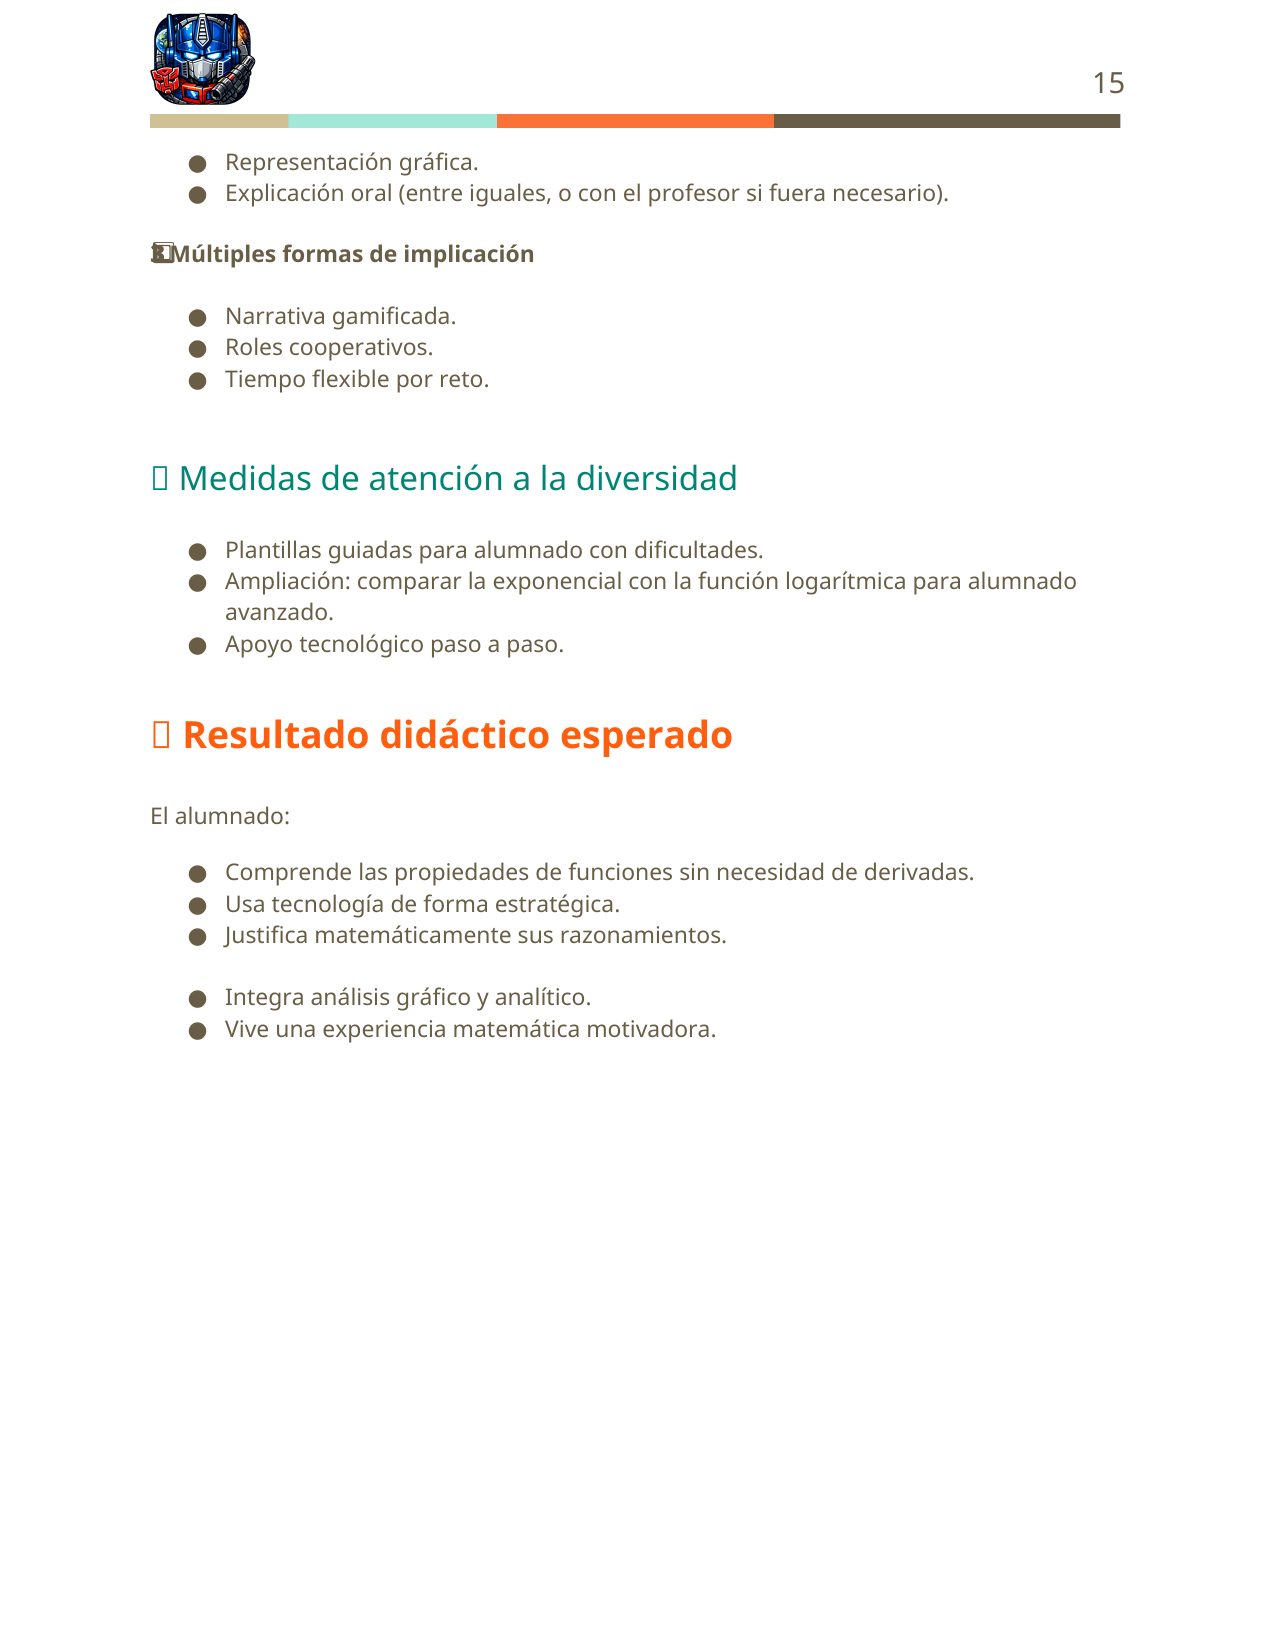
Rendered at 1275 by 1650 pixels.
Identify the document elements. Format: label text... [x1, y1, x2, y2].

subtitle 🌀 Medidas de atención a la diversidad [150, 454, 1125, 500]
list Representación gráfica. [187, 146, 1125, 177]
subtitle 🚀 Resultado didáctico esperado [150, 709, 1125, 760]
list Roles cooperativos. [187, 331, 1125, 363]
picture [150, 13, 256, 105]
text El alumnado: [150, 800, 1125, 831]
list Justifica matemáticamente sus razonamientos. [187, 919, 1125, 981]
list Vive una experiencia matemática motivadora. [187, 1013, 1125, 1044]
list Usa tecnología de forma estratégica. [187, 888, 1125, 919]
picture [150, 114, 1121, 128]
list Explicación oral (entre iguales, o con el profesor si fuera necesario). [187, 177, 1125, 208]
list Narrativa gamificada. [187, 300, 1125, 331]
text 3️⃣ Múltiples formas de implicación [150, 238, 1125, 269]
list Apoyo tecnológico paso a paso. [187, 627, 1125, 659]
list Plantillas guiadas para alumnado con dificultades. [187, 534, 1125, 565]
list Tiempo flexible por reto. [187, 363, 1125, 425]
list Integra análisis gráfico y analítico. [187, 981, 1125, 1013]
list Comprende las propiedades de funciones sin necesidad de derivadas. [187, 856, 1125, 888]
list Ampliación: comparar la exponencial con la función logarítmica para alumnado avanzado. [187, 565, 1125, 627]
